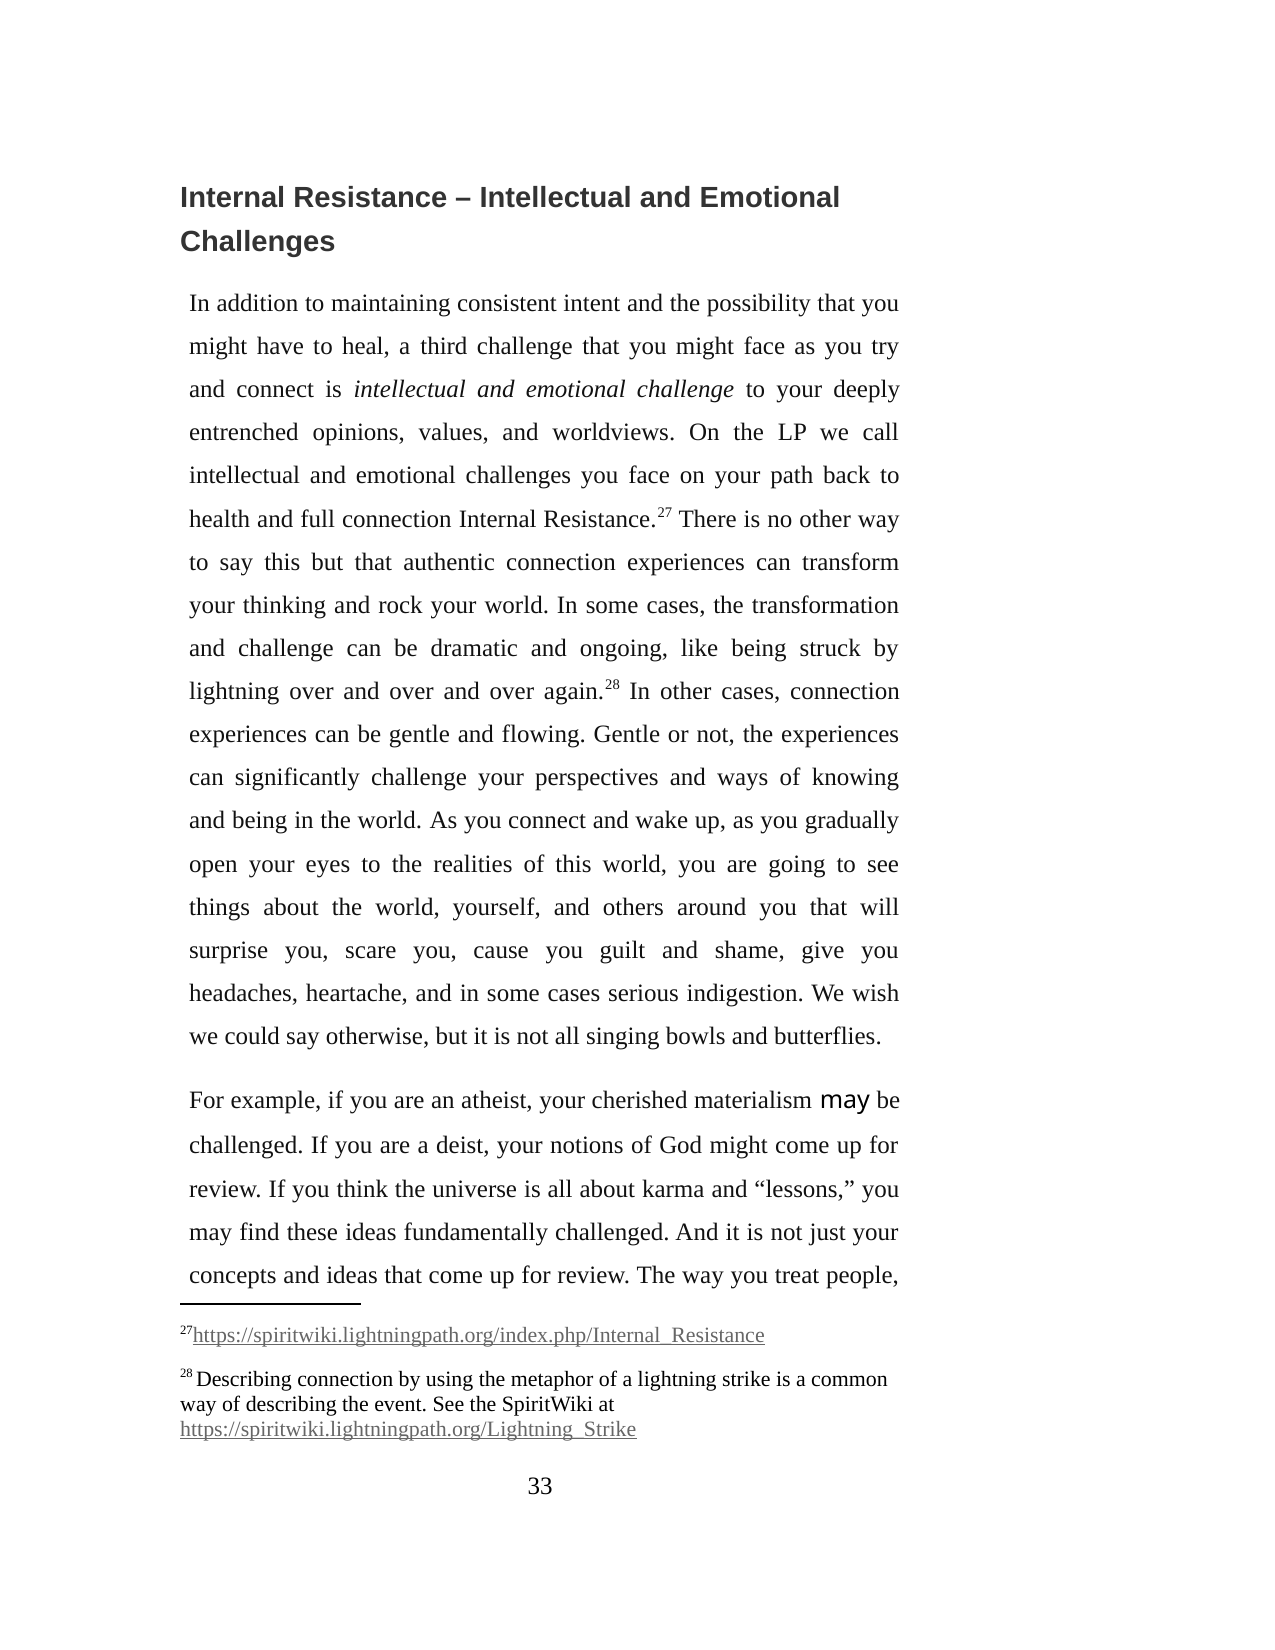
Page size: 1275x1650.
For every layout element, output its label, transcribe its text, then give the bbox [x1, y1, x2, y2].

text For example, if you are an atheist, your cherished materialism may be challenged. If you are a deist, your notions of God might come up for review. If you think the universe is all about karma and “lessons,” you may find these ideas fundamentally challenged. And it is not just your concepts and ideas that come up for review. The way you treat people, [189, 1082, 900, 1289]
text In addition to maintaining consistent intent and the possibility that you might have to heal, a third challenge that you might face as you try and connect is intellectual and emotional challenge to your deeply entrenched opinions, values, and worldviews. On the LP we call intellectual and emotional challenges you face on your path back to health and full connection Internal Resistance. There is no other way to say this but that authentic connection experiences can transform your thinking and rock your world. In some cases, the transformation and challenge can be dramatic and ongoing, like being struck by lightning over and over and over again. In other cases, connection experiences can be gentle and flowing. Gentle or not, the experiences can significantly challenge your perspectives and ways of knowing and being in the world. As you connect and wake up, as you gradually open your eyes to the realities of this world, you are going to see things about the world, yourself, and others around you that will surprise you, scare you, cause you guilt and shame, give you headaches, heartache, and in some cases serious indigestion. We wish we could say otherwise, but it is not all singing bowls and butterflies. [189, 288, 900, 1050]
text https://spiritwiki.lightningpath.org/index.php/Internal_Resistance [180, 1322, 900, 1348]
text Describing connection by using the metaphor of a lightning strike is a common way of describing the event. See the SpiritWiki at https://spiritwiki.lightningpath.org/Lightning_Strike [615, 1366, 900, 1441]
subtitle Internal Resistance – Intellectual and Emotional Challenges [180, 180, 900, 257]
